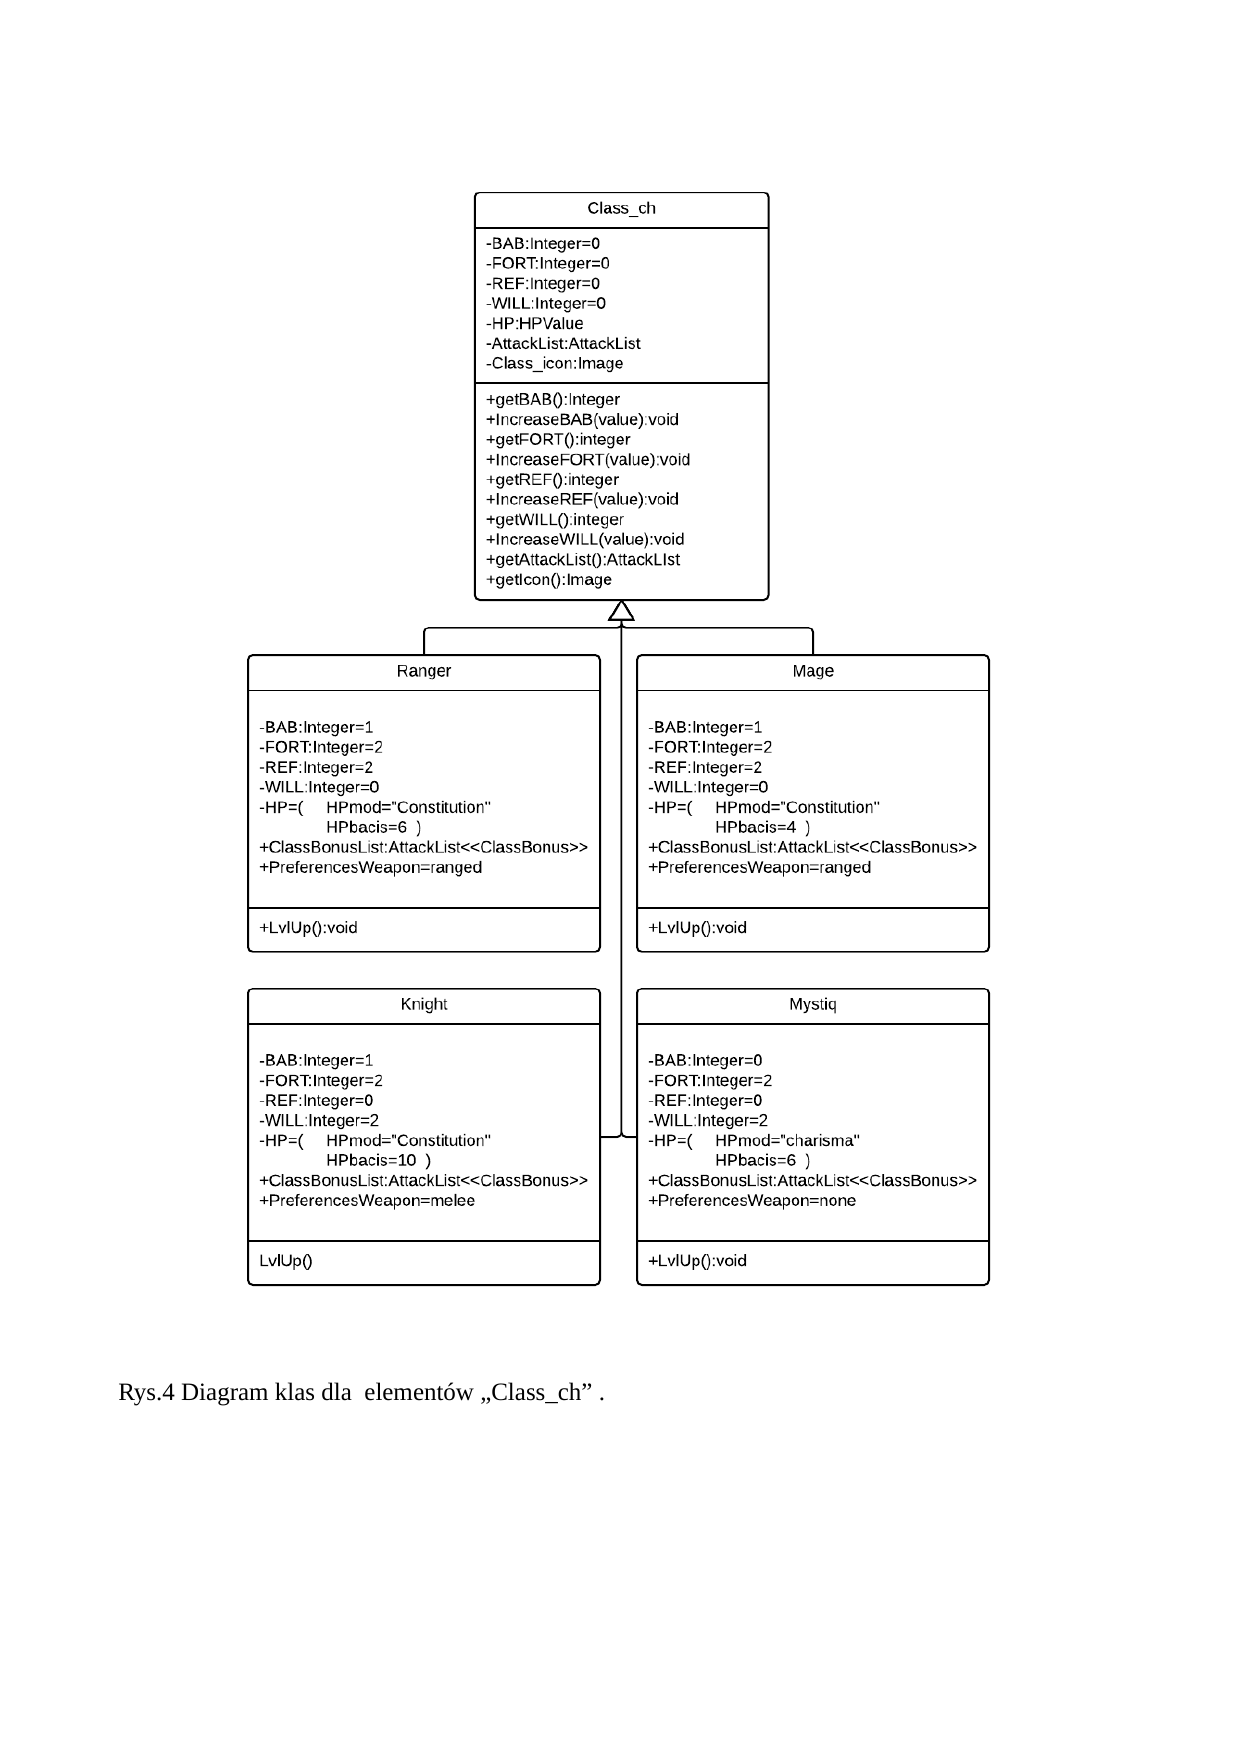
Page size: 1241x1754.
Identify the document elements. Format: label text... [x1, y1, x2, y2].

text Rys.4 Diagram klas dla elementów „Class_ch” . [118, 1363, 1122, 1406]
picture [118, 118, 1123, 1363]
